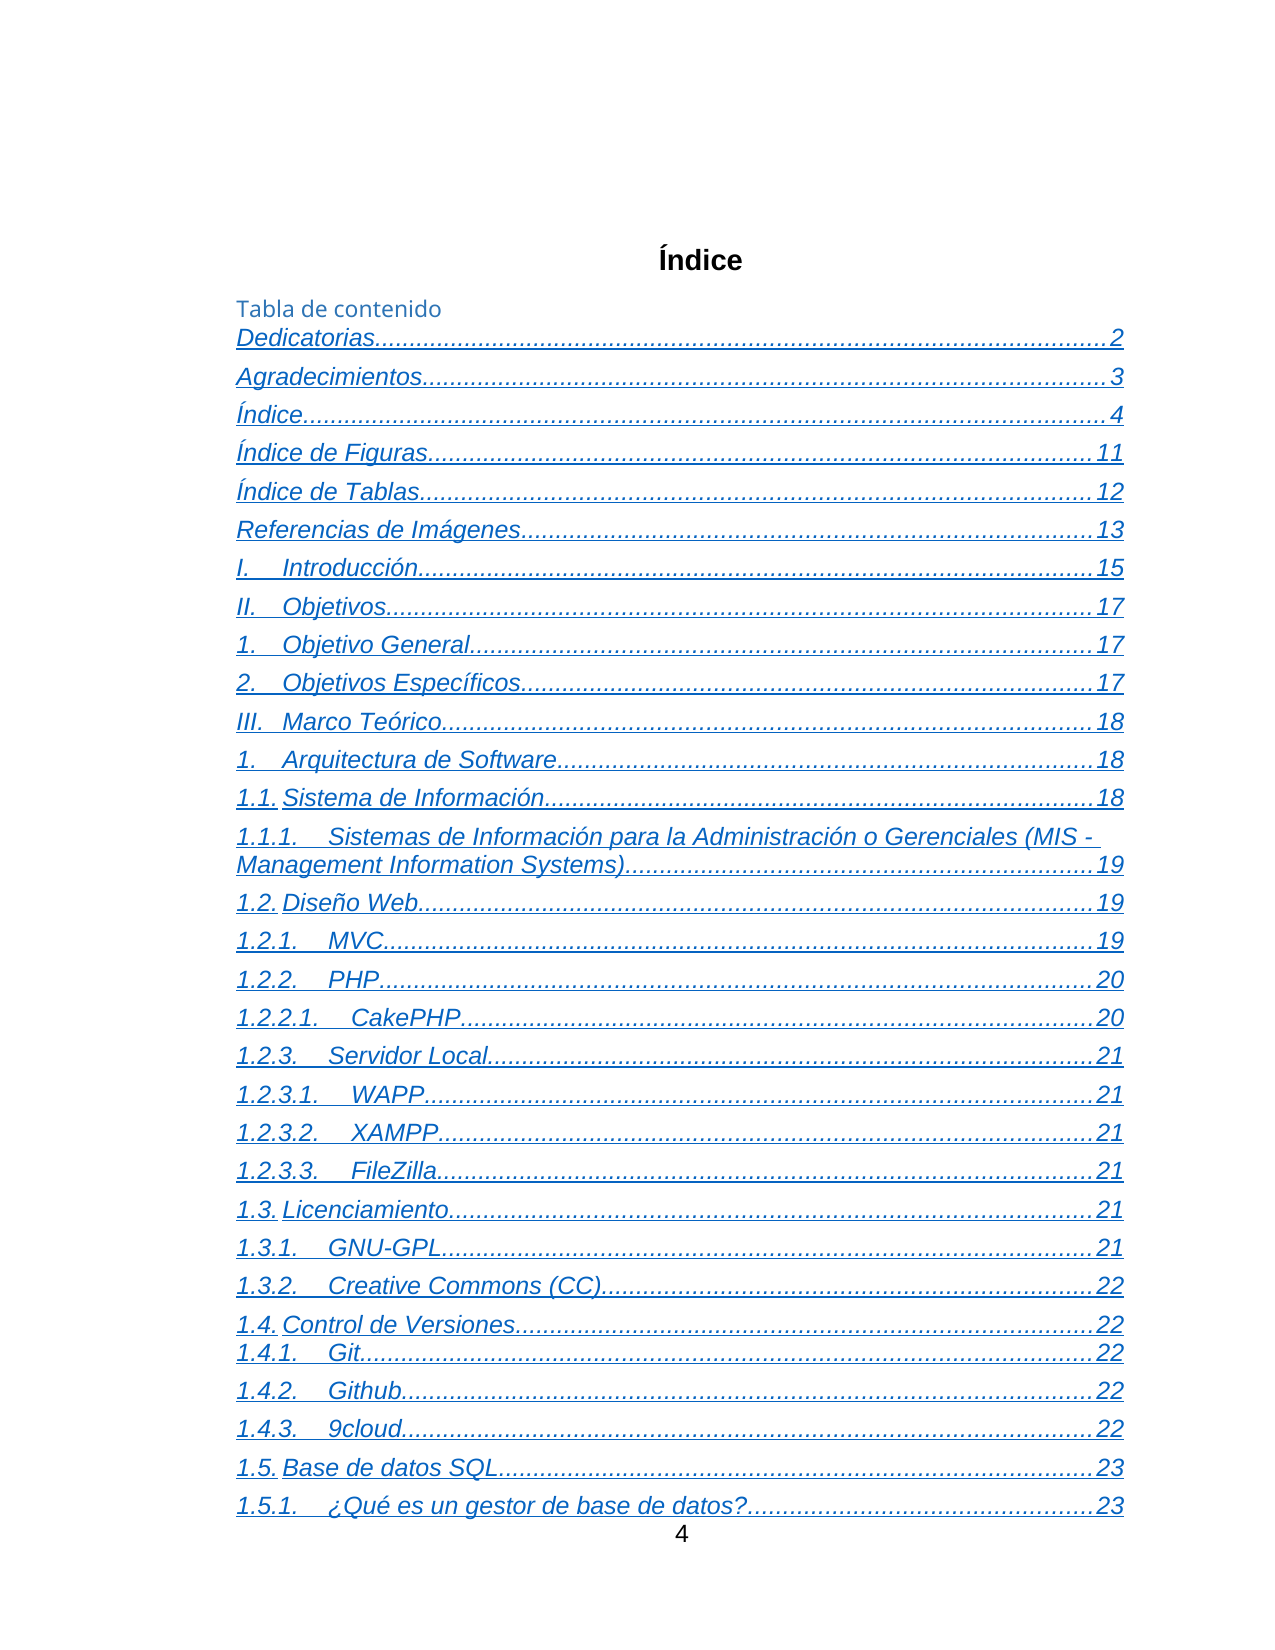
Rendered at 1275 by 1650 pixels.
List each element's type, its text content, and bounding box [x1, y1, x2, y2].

text 1. Objetivo General 18 [236, 631, 1127, 659]
text 1.3. Licenciamiento 22 [236, 1195, 1127, 1223]
text Índice de Figuras 12 [236, 439, 1127, 467]
text 1.2. Diseño Web 20 [236, 889, 1127, 917]
text 1. Arquitectura de Software 19 [236, 746, 1127, 774]
text 1.3.2. Creative Commons (CC) 23 [236, 1272, 1127, 1300]
text 1.4. Control de Versiones 23 [236, 1310, 1127, 1338]
text I. Introducción 16 [236, 554, 1127, 582]
text 1.2.2. PHP 21 [236, 965, 1127, 993]
text III. Marco Teórico 19 [236, 707, 1127, 735]
subtitle Índice [274, 244, 1127, 277]
text 1.4.3. 9cloud 23 [236, 1415, 1127, 1443]
text Índice de Tablas 13 [236, 477, 1127, 505]
text 1.2.3.1. WAPP 22 [236, 1080, 1127, 1108]
text 1.2.3.3. FileZilla 22 [236, 1157, 1127, 1185]
subtitle Tabla de contenido [236, 293, 1127, 324]
text II. Objetivos 18 [236, 592, 1127, 620]
text Dedicatorias 2 [236, 324, 1127, 352]
text 1.5.1. ¿Qué es un gestor de base de datos? 24 [236, 1492, 1127, 1519]
text 1.1.1. Sistemas de Información para la Administración o Gerenciales (MIS - Management Information Systems) 20 [236, 822, 1127, 878]
text 1.2.1. MVC 20 [236, 927, 1127, 955]
text 1.2.3.2. XAMPP 22 [236, 1119, 1127, 1147]
text Agradecimientos 3 [236, 362, 1127, 390]
text 1.4.2. Github 23 [236, 1377, 1127, 1404]
text 1.1. Sistema de Información 19 [236, 784, 1127, 812]
text Índice 4 [236, 401, 1127, 429]
text Referencias de Imágenes 14 [236, 516, 1127, 544]
text 1.5. Base de datos SQL 24 [236, 1453, 1127, 1481]
text 1.2.3. Servidor Local 22 [236, 1042, 1127, 1070]
text 1.2.2.1. CakePHP 21 [236, 1004, 1127, 1032]
text 1.3.1. GNU-GPL 22 [236, 1234, 1127, 1262]
text 1.4.1. Git 23 [236, 1338, 1127, 1366]
text 2. Objetivos Específicos 18 [236, 669, 1127, 697]
